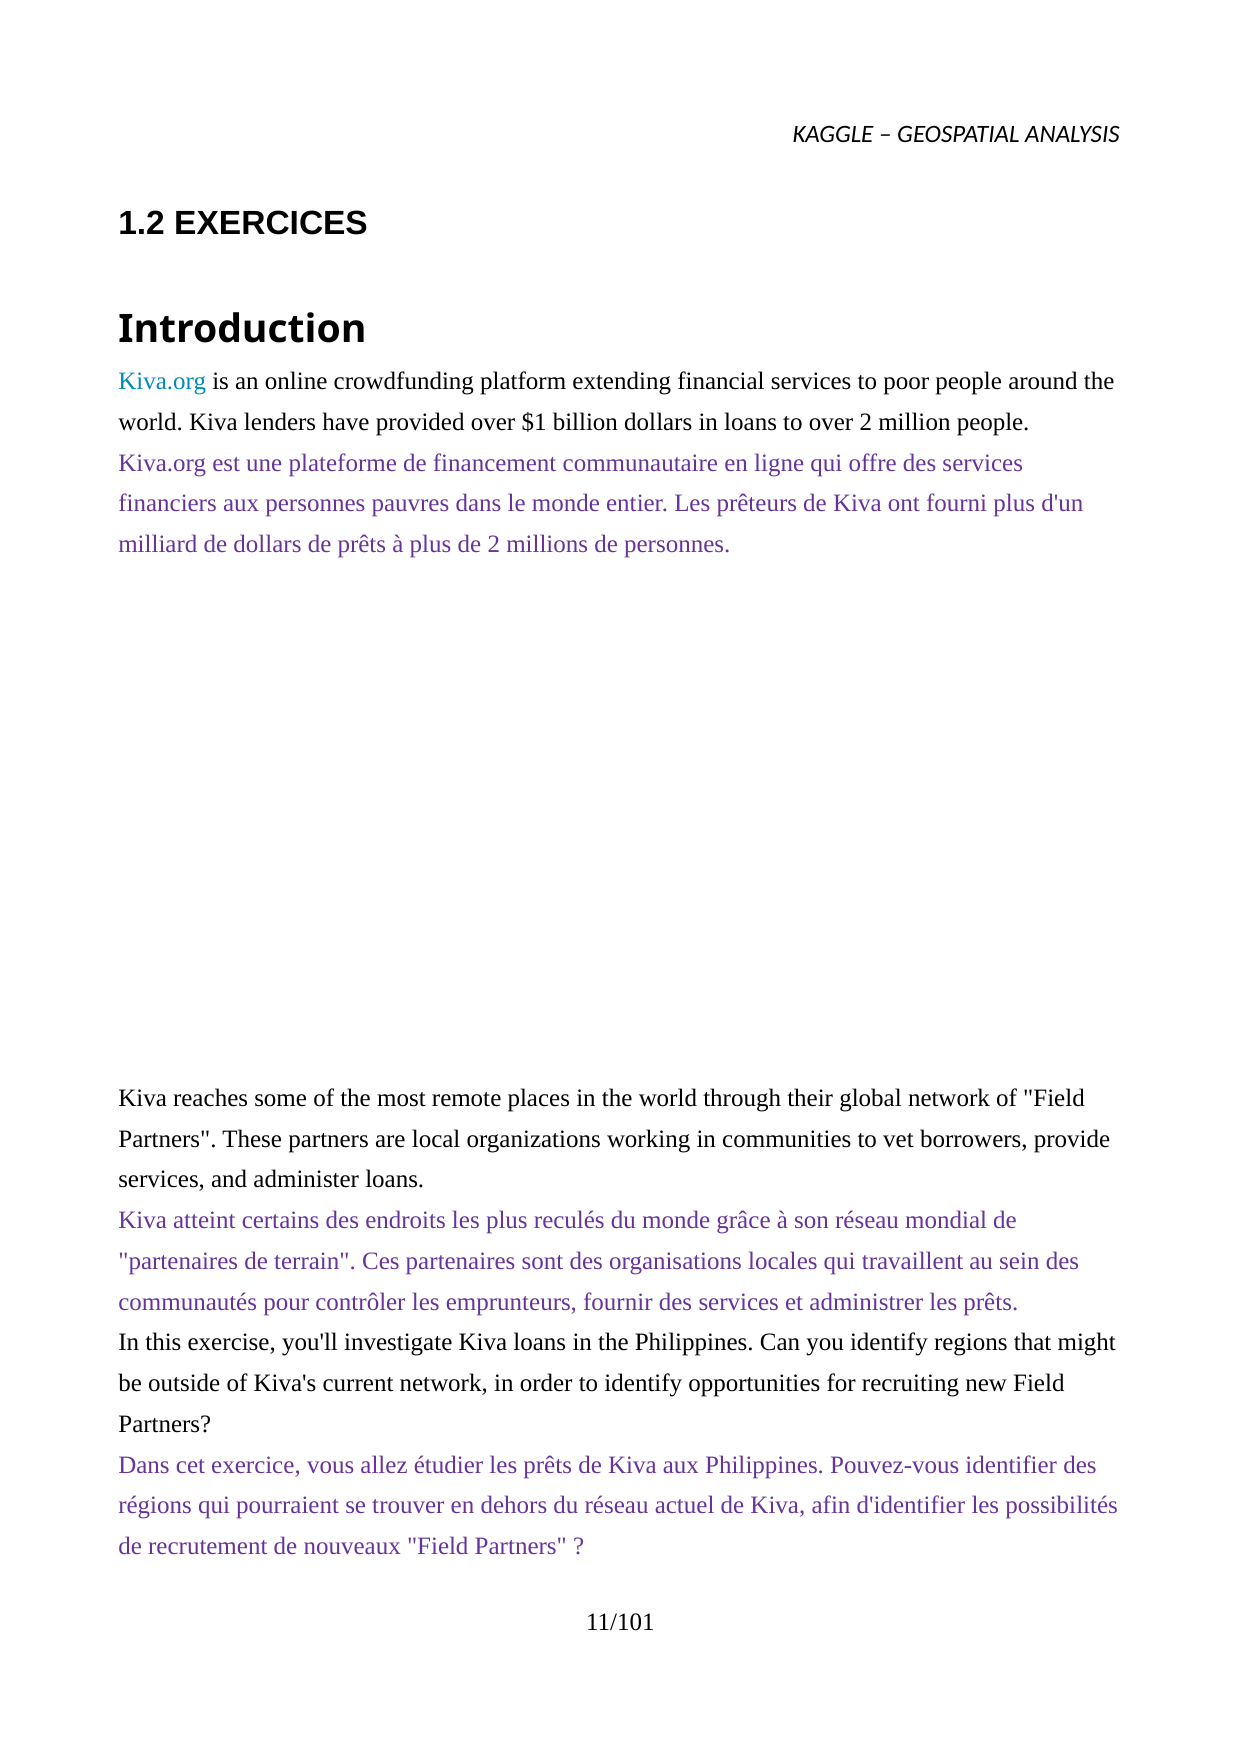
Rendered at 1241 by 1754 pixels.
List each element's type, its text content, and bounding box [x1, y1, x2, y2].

text Kiva.org est une plateforme de financement communautaire en ligne qui offre des services financiers aux personnes pauvres dans le monde entier. Les prêteurs de Kiva ont fourni plus d'un milliard de dollars de prêts à plus de 2 millions de personnes. [118, 448, 1122, 558]
subtitle Introduction [118, 301, 1122, 354]
subtitle 1.2 EXERCICES [118, 203, 1122, 242]
text Kiva atteint certains des endroits les plus reculés du monde grâce à son réseau mondial de "partenaires de terrain". Ces partenaires sont des organisations locales qui travaillent au sein des communautés pour contrôler les emprunteurs, fournir des services et administrer les prêts. [118, 1205, 1122, 1316]
text In this exercise, you'll investigate Kiva loans in the Philippines. Can you identify regions that might be outside of Kiva's current network, in order to identify opportunities for recruiting new Field Partners? [118, 1327, 1122, 1438]
text Dans cet exercice, vous allez étudier les prêts de Kiva aux Philippines. Pouvez-vous identifier des régions qui pourraient se trouver en dehors du réseau actuel de Kiva, afin d'identifier les possibilités de recrutement de nouveaux "Field Partners" ? [118, 1450, 1122, 1560]
text Kiva.org is an online crowdfunding platform extending financial services to poor people around the world. Kiva lenders have provided over $1 billion dollars in loans to over 2 million people. [118, 366, 1122, 436]
text Kiva reaches some of the most remote places in the world through their global network of "Field Partners". These partners are local organizations working in communities to vet borrowers, provide services, and administer loans. [118, 1083, 1122, 1193]
